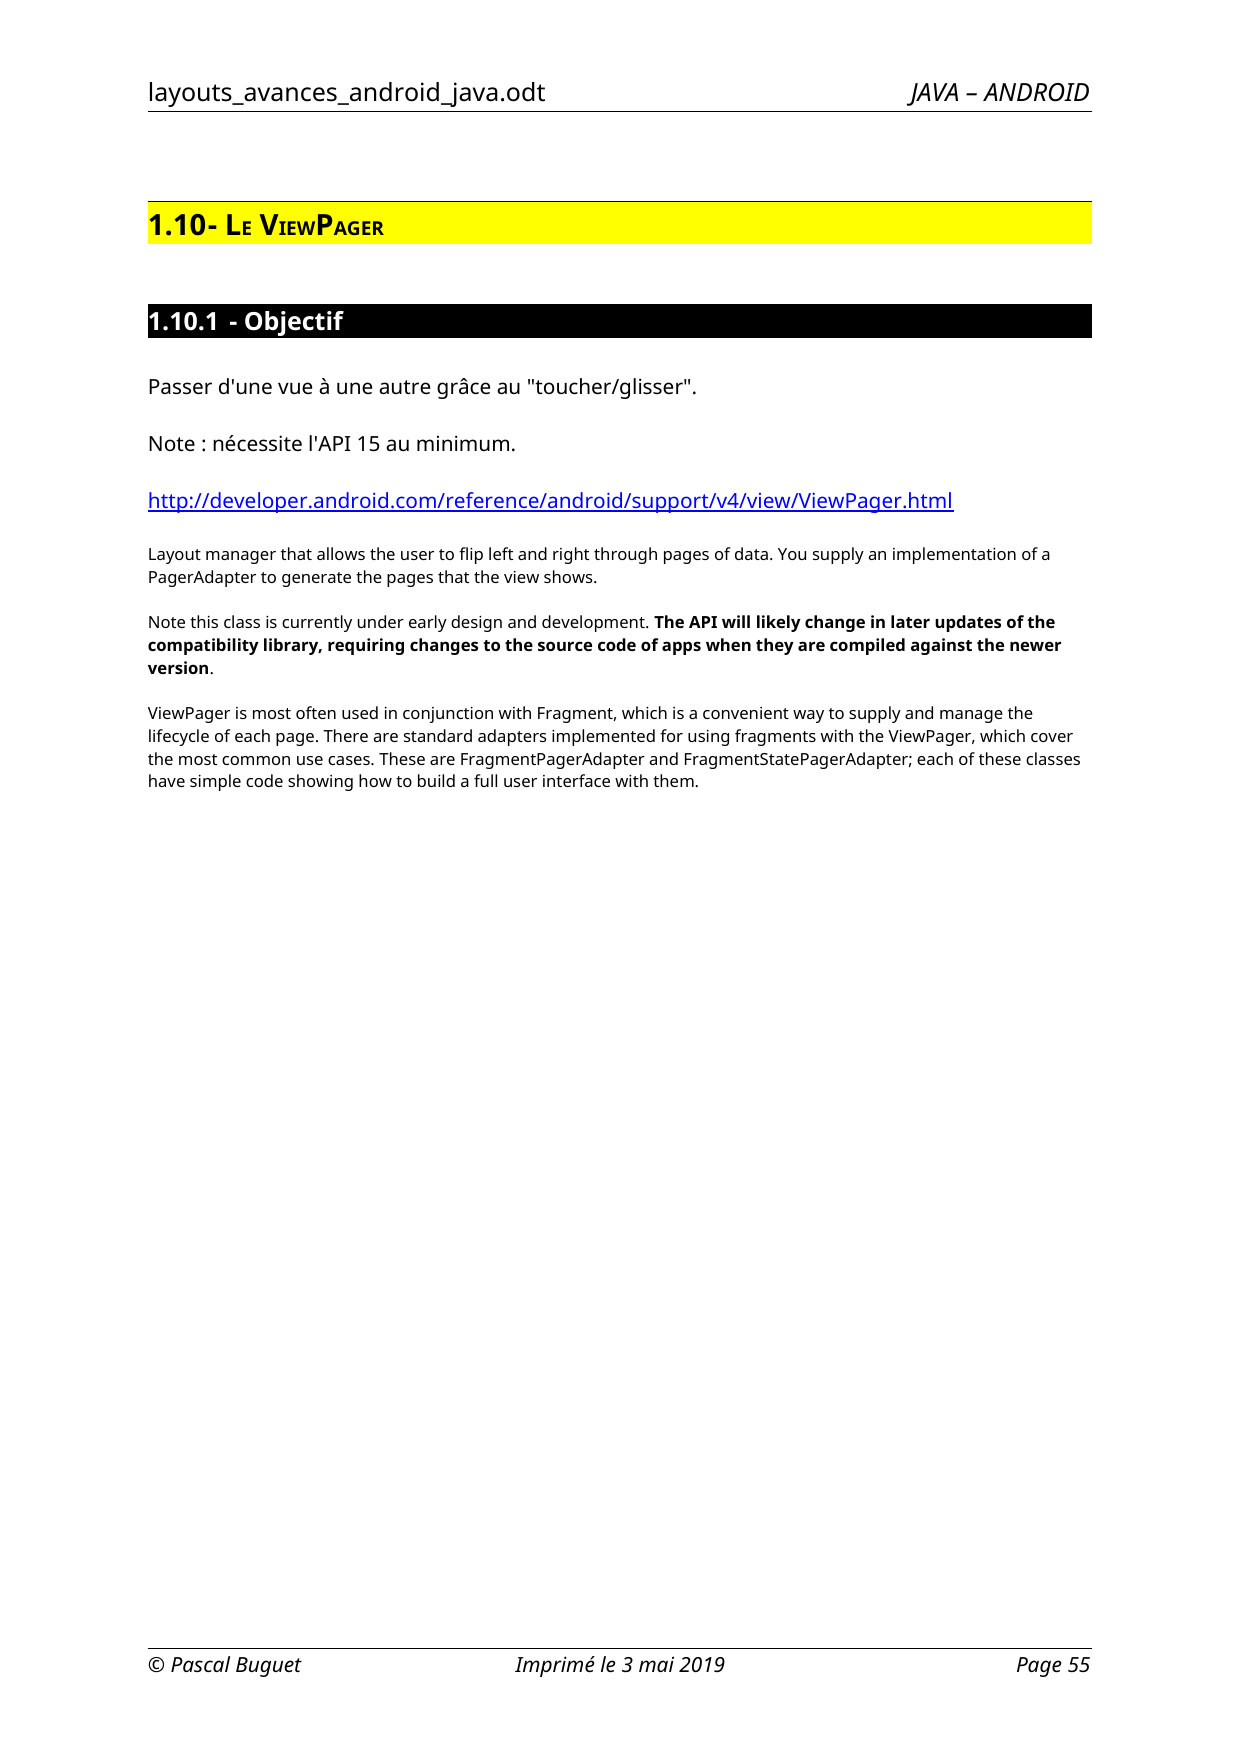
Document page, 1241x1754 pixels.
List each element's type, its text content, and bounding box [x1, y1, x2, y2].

subtitle - Le ViewPager [148, 202, 1092, 244]
text ViewPager is most often used in conjunction with Fragment, which is a convenient way to supply and manage the lifecycle of each page. There are standard adapters implemented for using fragments with the ViewPager, which cover the most common use cases. These are FragmentPagerAdapter and FragmentStatePagerAdapter; each of these classes have simple code showing how to build a full user interface with them. [148, 702, 1092, 793]
text Note this class is currently under early design and development. The API will likely change in later updates of the compatibility library, requiring changes to the source code of apps when they are compiled against the newer version. [148, 611, 1092, 679]
subtitle - Objectif [148, 304, 1092, 338]
text Layout manager that allows the user to flip left and right through pages of data. You supply an implementation of a PagerAdapter to generate the pages that the view shows. [148, 543, 1092, 588]
text Passer d'une vue à une autre grâce au "toucher/glisser". [148, 372, 1092, 401]
text http://developer.android.com/reference/android/support/v4/view/ViewPager.html [148, 486, 1092, 514]
text Note : nécessite l'API 15 au minimum. [148, 429, 1092, 458]
